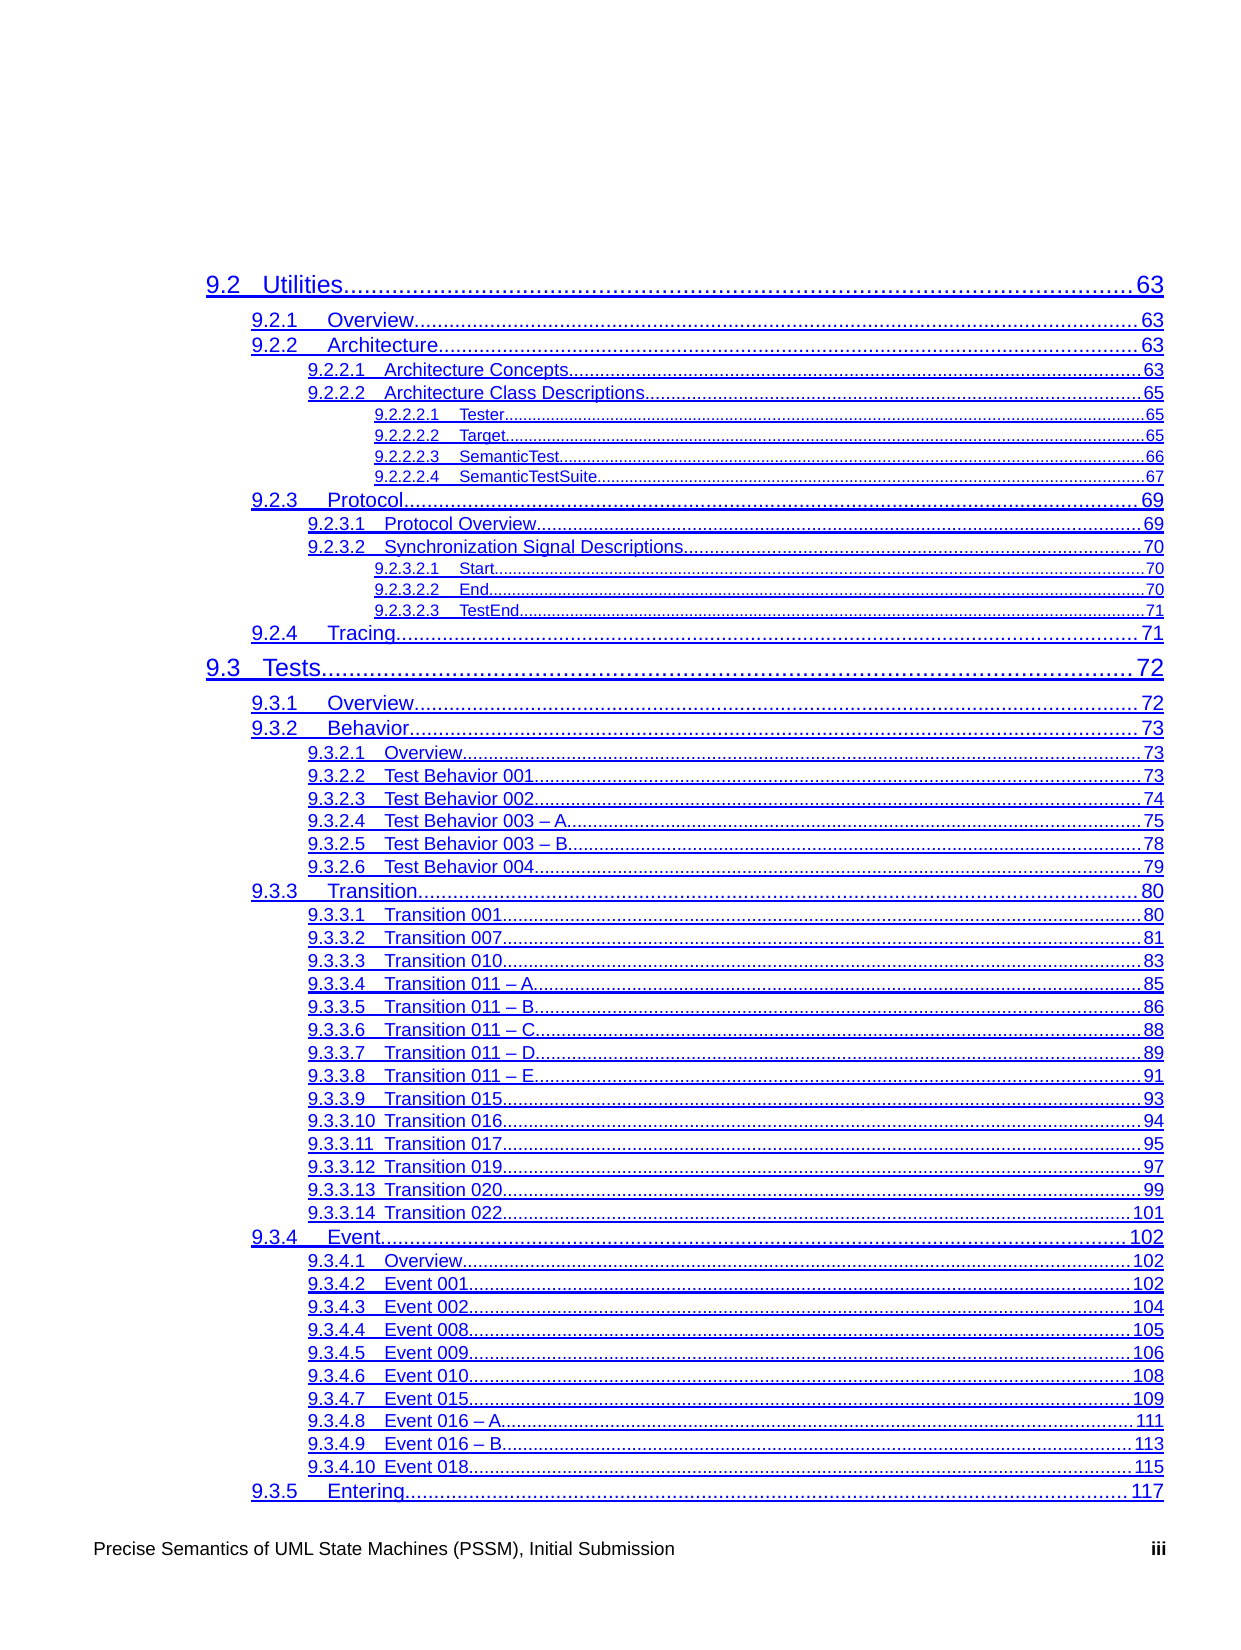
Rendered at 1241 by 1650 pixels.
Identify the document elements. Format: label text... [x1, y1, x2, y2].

text 9.3.3.8 Transition 011 – E 91 [308, 1063, 1164, 1083]
text 9.2.3.2.2 End 70 [374, 578, 1164, 596]
text 9.3.2.5 Test Behavior 003 – B 78 [308, 832, 1164, 852]
text 9.3.3.10 Transition 016 94 [308, 1109, 1164, 1129]
text 9.3.3.7 Transition 011 – D 89 [308, 1040, 1164, 1060]
text 9.2.3.2.1 Start 70 [374, 557, 1164, 576]
text 9.3.4.5 Event 009 106 [308, 1340, 1164, 1360]
text 9.3.3.13 Transition 020 99 [308, 1178, 1164, 1198]
text 9.3.4.2 Event 001 102 [308, 1271, 1164, 1291]
text 9.3.4.3 Event 002 104 [308, 1294, 1164, 1314]
text 9.3.3.9 Transition 015 93 [308, 1086, 1164, 1106]
text 9.3.4.1 Overview 102 [308, 1248, 1164, 1269]
text 9.2.3.2.3 TestEnd 71 [374, 599, 1164, 617]
text 9.3.4.10 Event 018 115 [308, 1455, 1164, 1475]
text 9.2.3.2 Synchronization Signal Descriptions 70 [308, 534, 1164, 554]
text 9.3.3.14 Transition 022 101 [308, 1201, 1164, 1221]
text 9.2.1 Overview 63 [251, 307, 1164, 329]
text 9.3.3.5 Transition 011 – B 86 [308, 994, 1164, 1014]
text 9.3 Tests 72 [206, 653, 1164, 678]
text 9.3.4.4 Event 008 105 [308, 1317, 1164, 1337]
text 9.3.3.6 Transition 011 – C 88 [308, 1017, 1164, 1037]
text 9.3.3.11 Transition 017 95 [308, 1132, 1164, 1152]
text 9.3.3 Transition 80 [251, 878, 1164, 900]
text 9.3.1 Overview 72 [251, 690, 1164, 712]
text 9.2.2.1 Architecture Concepts 63 [308, 357, 1164, 377]
text 9.3.4 Event 102 [251, 1223, 1164, 1245]
text 9.2.2.2.3 SemanticTest 66 [374, 445, 1164, 463]
text 9.2.2.2.2 Target 65 [374, 424, 1164, 442]
text 9.3.3.1 Transition 001 80 [308, 903, 1164, 923]
text 9.2.3 Protocol 69 [251, 486, 1164, 508]
text 9.3.4.8 Event 016 – A 111 [308, 1409, 1164, 1429]
text 9.3.4.9 Event 016 – B 113 [308, 1432, 1164, 1452]
text 9.3.3.4 Transition 011 – A 85 [308, 971, 1164, 991]
text 9.2 Utilities 63 [206, 270, 1164, 295]
text 9.2.2.2.1 Tester 65 [374, 403, 1164, 421]
text 9.3.2.1 Overview 73 [308, 740, 1164, 760]
text 9.3.3.3 Transition 010 83 [308, 948, 1164, 969]
text 9.3.2.3 Test Behavior 002 74 [308, 786, 1164, 806]
text 9.3.3.12 Transition 019 97 [308, 1155, 1164, 1175]
text 9.2.4 Tracing 71 [251, 620, 1164, 642]
text 9.3.3.2 Transition 007 81 [308, 926, 1164, 946]
text 9.3.2.2 Test Behavior 001 73 [308, 763, 1164, 783]
text 9.3.5 Entering 117 [251, 1478, 1164, 1500]
text 9.2.2.2 Architecture Class Descriptions 65 [308, 380, 1164, 400]
text 9.3.4.6 Event 010 108 [308, 1363, 1164, 1383]
text 9.2.2 Architecture 63 [251, 332, 1164, 354]
text 9.3.2.4 Test Behavior 003 – A 75 [308, 809, 1164, 829]
text 9.3.2 Behavior 73 [251, 715, 1164, 737]
text 9.3.2.6 Test Behavior 004 79 [308, 855, 1164, 875]
text 9.2.3.1 Protocol Overview 69 [308, 511, 1164, 531]
text 9.2.2.2.4 SemanticTestSuite 67 [374, 466, 1164, 484]
text 9.3.4.7 Event 015 109 [308, 1386, 1164, 1406]
